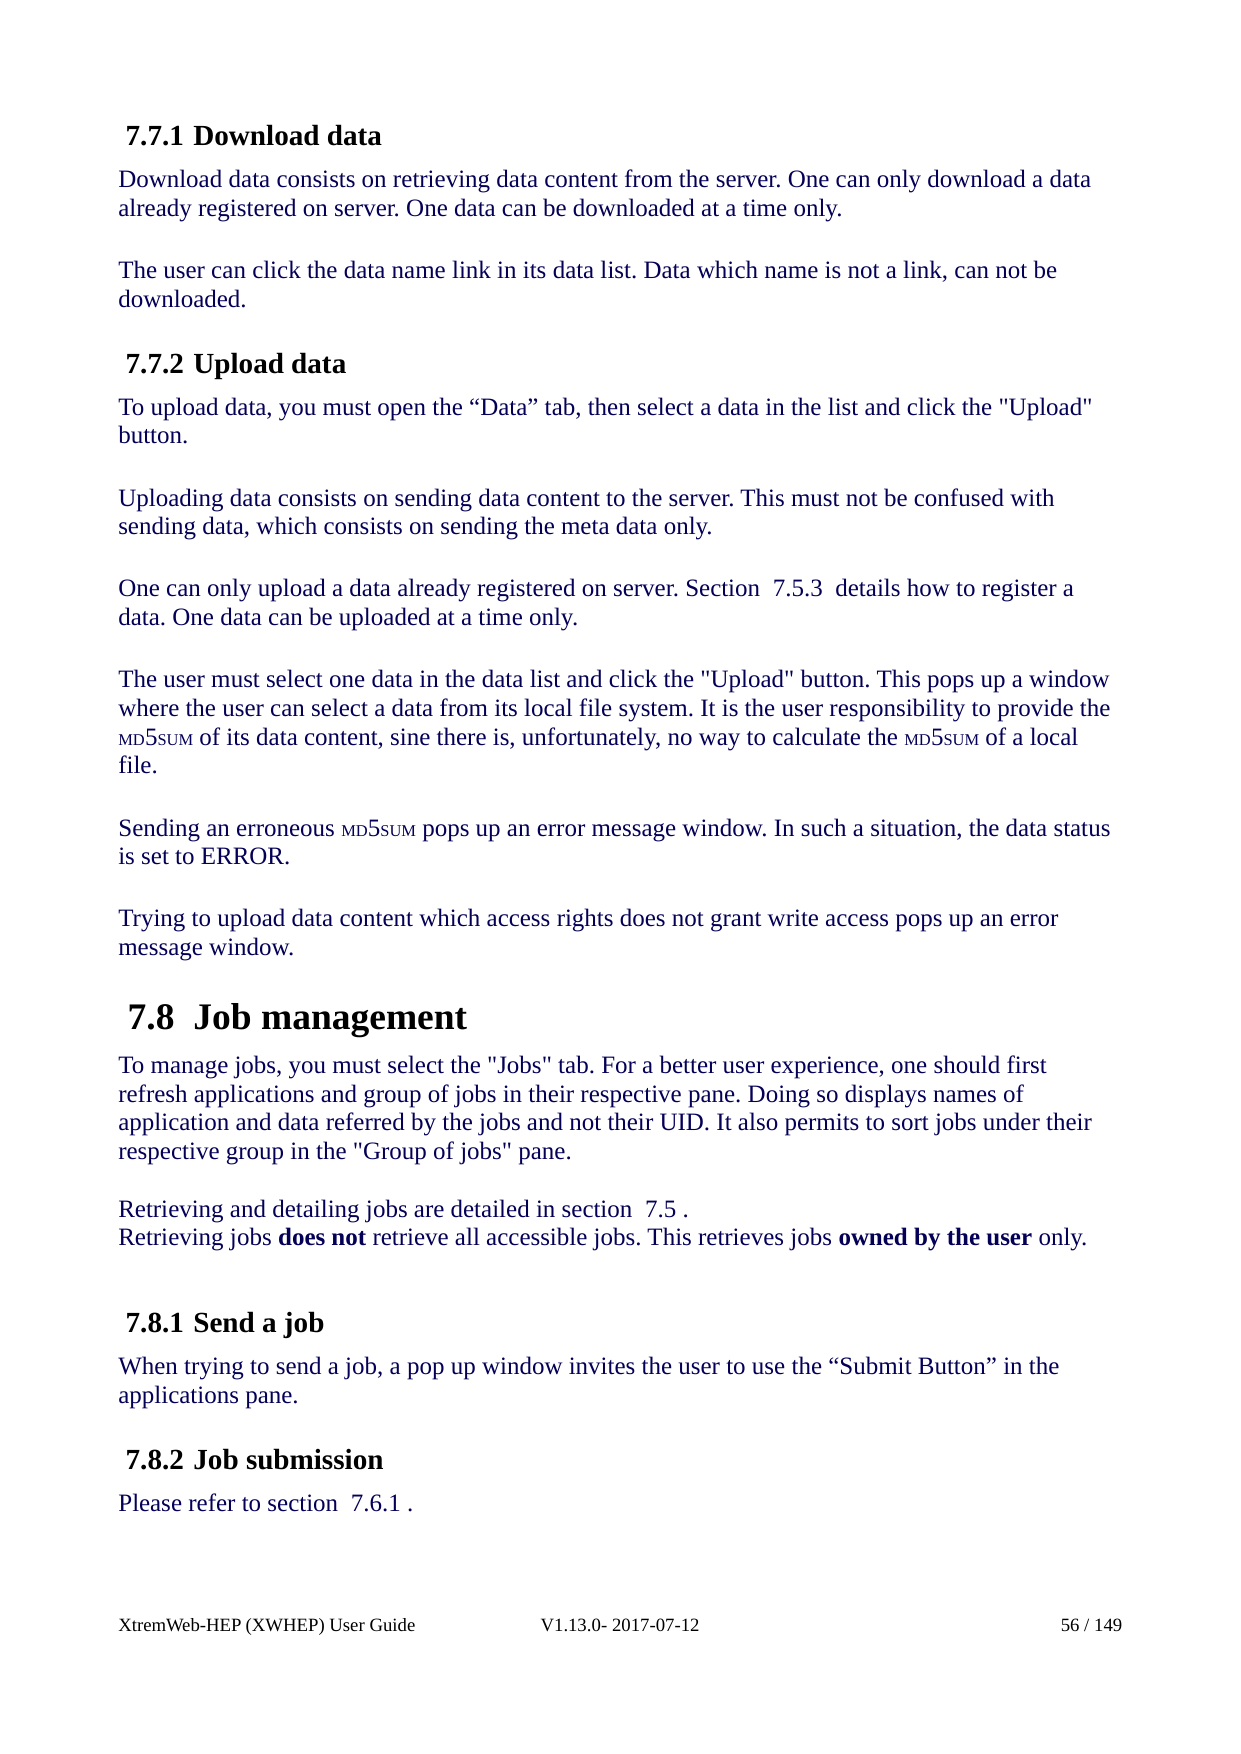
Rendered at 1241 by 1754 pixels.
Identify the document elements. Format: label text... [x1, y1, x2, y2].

text Please refer to section 7.6.1. [118, 1488, 1122, 1517]
text Sending an erroneous md5sum pops up an error message window. In such a situation, the data status is set to ERROR. [118, 813, 1122, 870]
text Retrieving and detailing jobs are detailed in section 7.5. [118, 1194, 1122, 1222]
text One can only upload a data already registered on server. Section 7.5.3 details how to register a data. One data can be uploaded at a time only. [118, 573, 1122, 631]
text Trying to upload data content which access rights does not grant write access pops up an error message window. [118, 903, 1122, 961]
subtitle Job management [118, 994, 1122, 1037]
text To manage jobs, you must select the "Jobs" tab. For a better user experience, one should first refresh applications and group of jobs in their respective pane. Doing so displays names of application and data referred by the jobs and not their UID. It also permits to sort jobs under their respective group in the "Group of jobs" pane. [118, 1050, 1122, 1165]
subtitle Upload data [118, 346, 1122, 379]
text The user can click the data name link in its data list. Data which name is not a link, can not be downloaded. [118, 255, 1122, 312]
text When trying to send a job, a pop up window invites the user to use the “Submit Button” in the applications pane. [118, 1351, 1122, 1408]
text To upload data, you must open the “Data” tab, then select a data in the list and click the "Upload" button. [118, 392, 1122, 449]
text The user must select one data in the data list and click the "Upload" button. This pops up a window where the user can select a data from its local file system. It is the user responsibility to provide the md5sum of its data content, sine there is, unfortunately, no way to calculate the md5sum of a local file. [118, 664, 1122, 779]
text Download data consists on retrieving data content from the server. One can only download a data already registered on server. One data can be downloaded at a time only. [118, 164, 1122, 222]
text Retrieving jobs does not retrieve all accessible jobs. This retrieves jobs owned by the user only. [118, 1222, 1122, 1251]
subtitle Job submission [118, 1442, 1122, 1475]
subtitle Send a job [118, 1305, 1122, 1338]
text Uploading data consists on sending data content to the server. This must not be confused with sending data, which consists on sending the meta data only. [118, 483, 1122, 540]
subtitle Download data [118, 118, 1122, 152]
